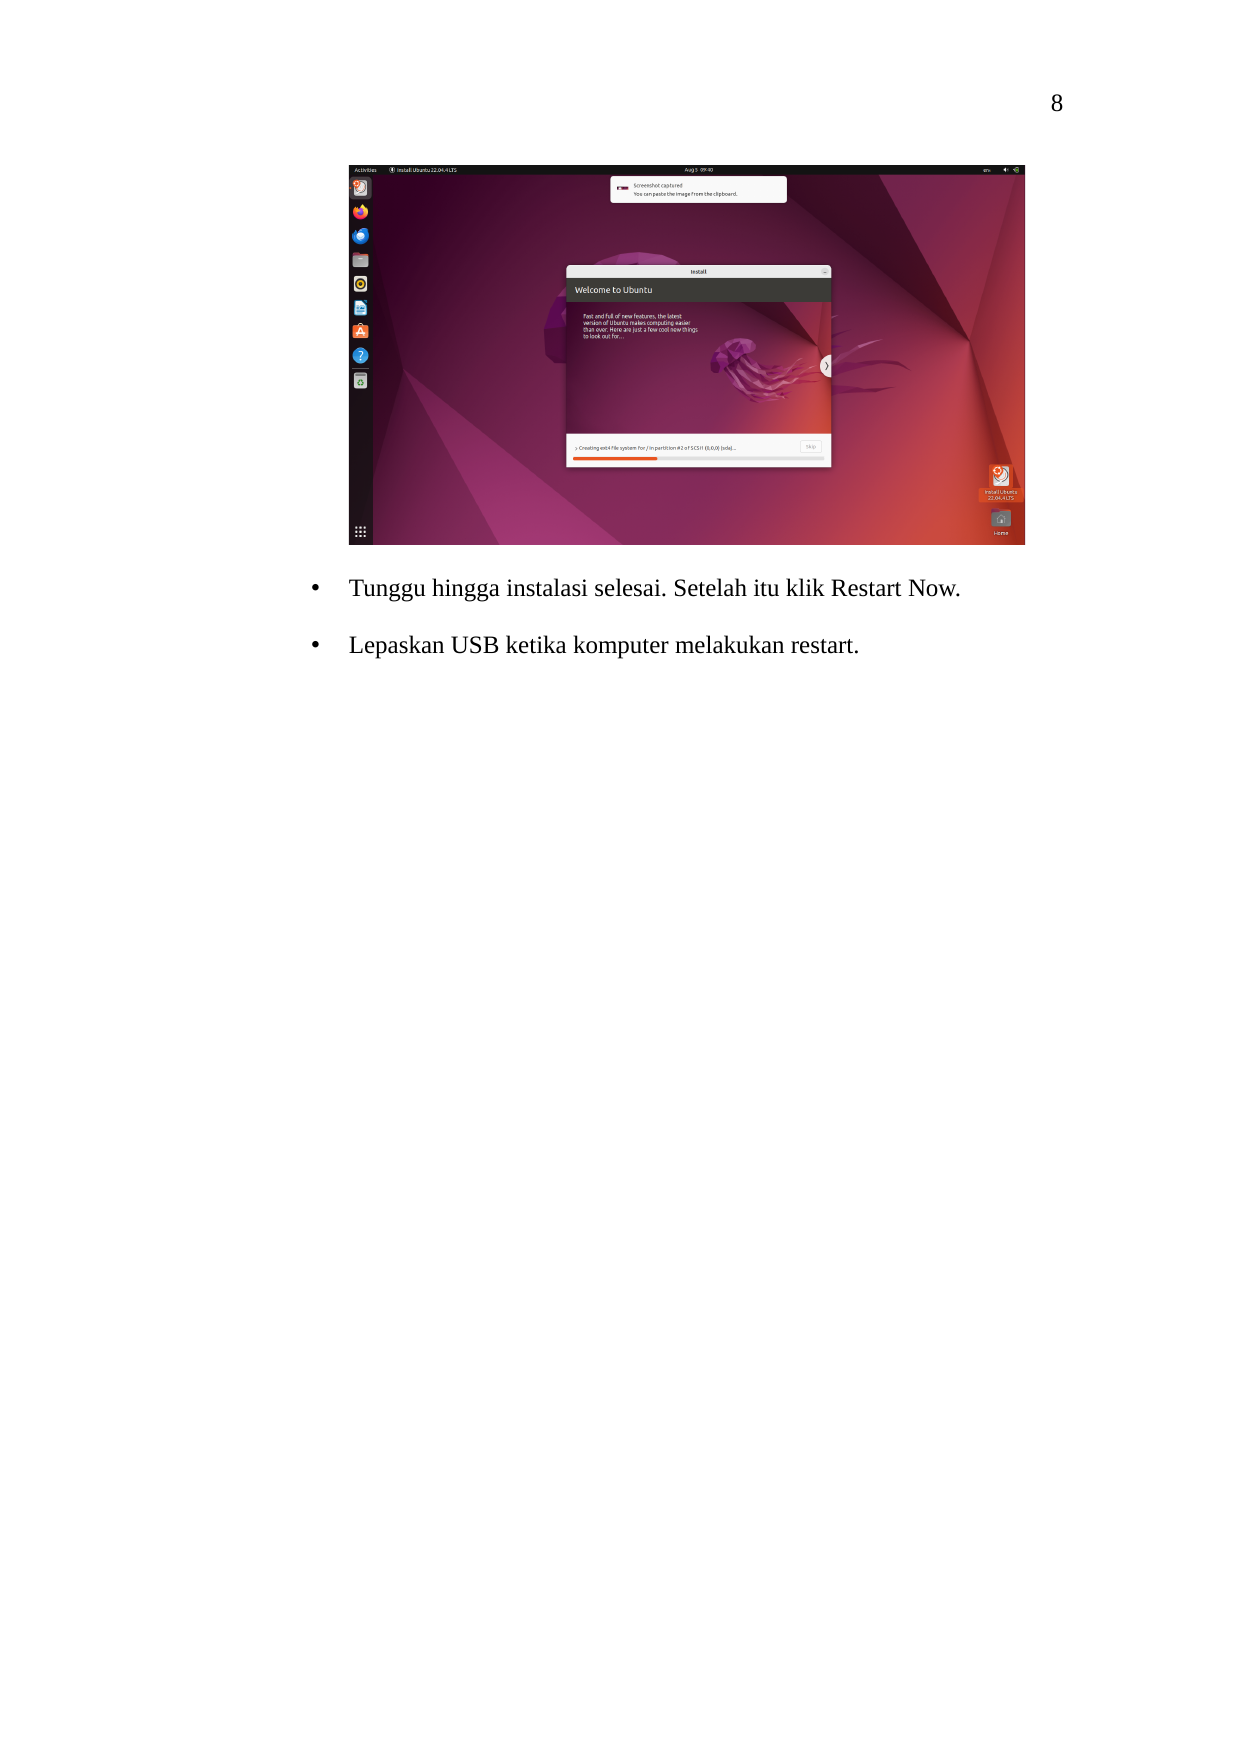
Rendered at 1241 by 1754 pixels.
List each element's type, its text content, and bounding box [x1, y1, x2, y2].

picture [348, 165, 1025, 545]
list Tunggu hingga instalasi selesai. Setelah itu klik Restart Now. [311, 573, 1063, 602]
list Lepaskan USB ketika komputer melakukan restart. [311, 630, 1063, 659]
